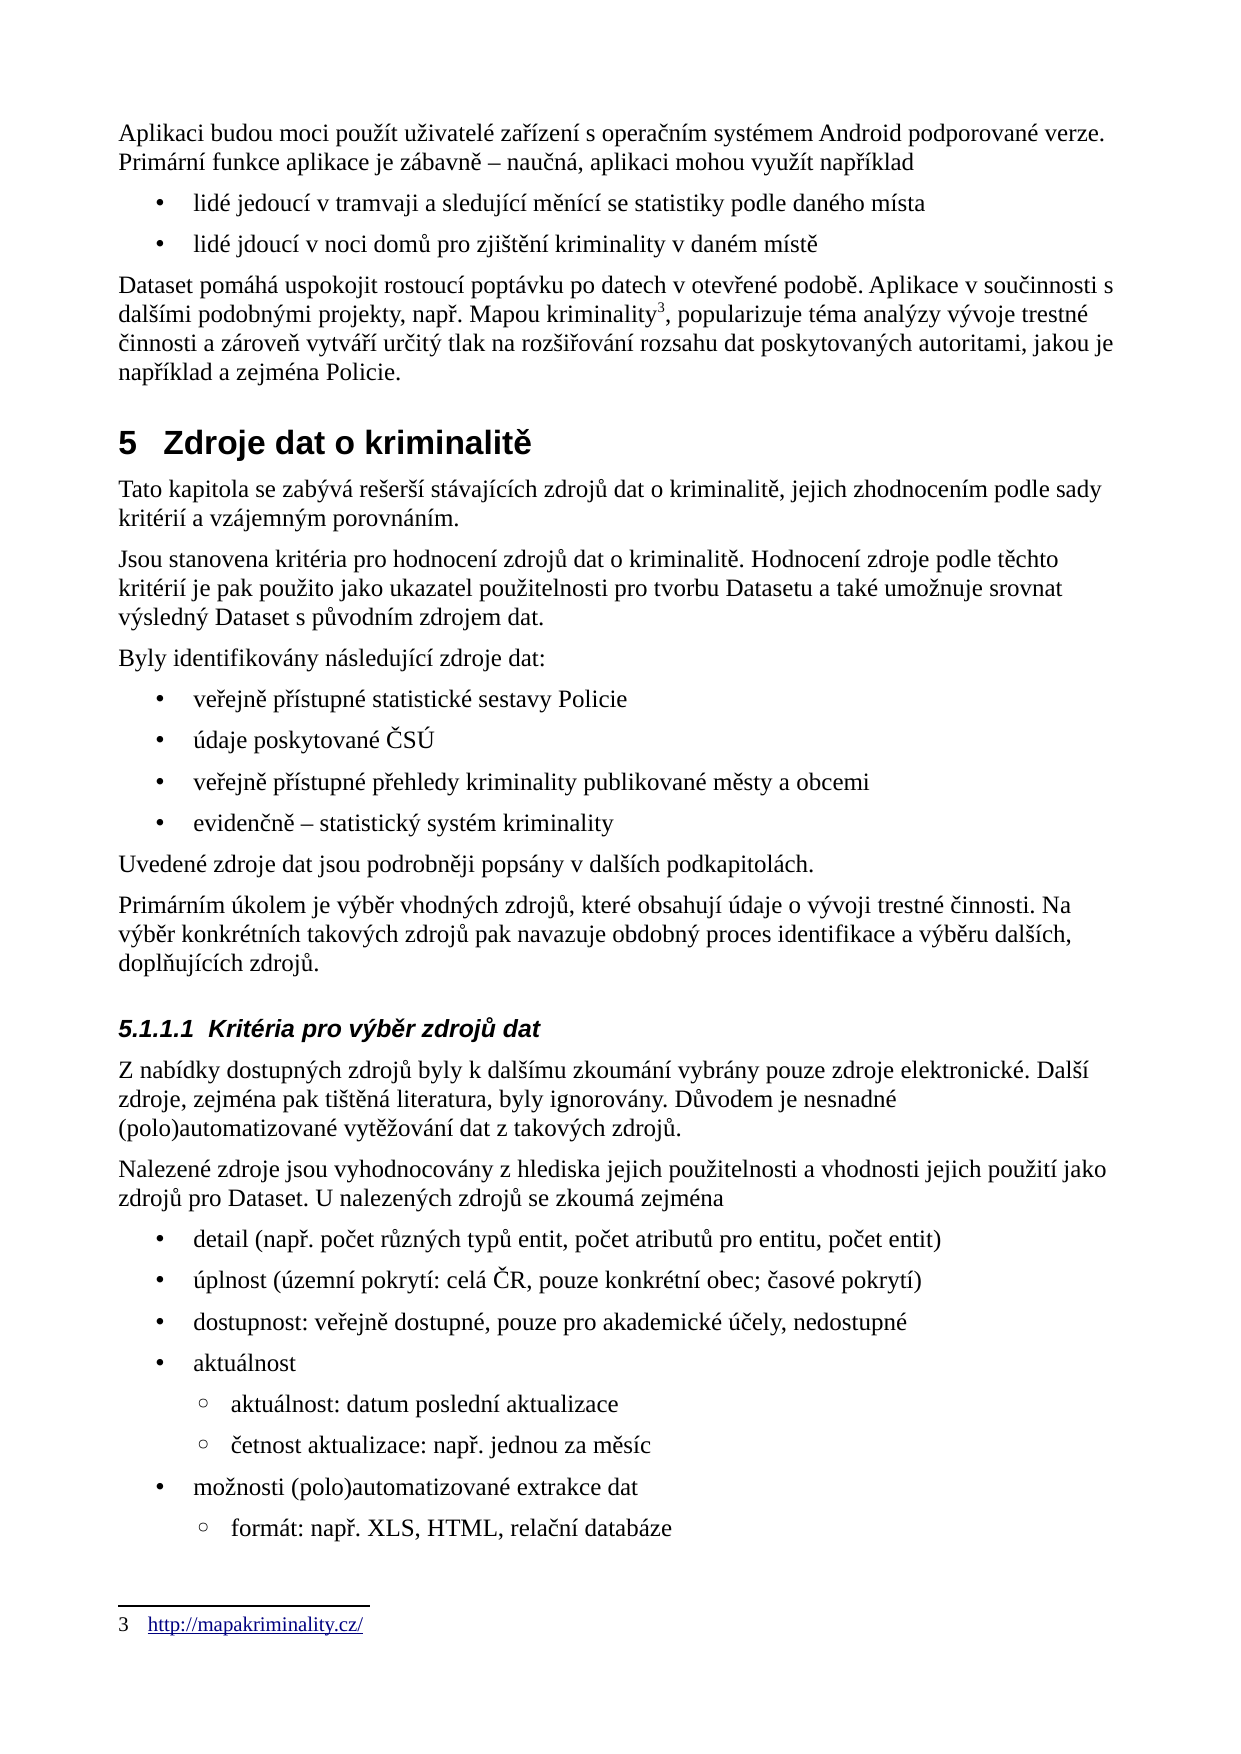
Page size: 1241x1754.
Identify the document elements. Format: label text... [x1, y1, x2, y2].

list evidenčně – statistický systém kriminality [156, 808, 1122, 837]
text Byly identifikovány následující zdroje dat: [118, 643, 1122, 672]
list aktuálnost [156, 1348, 1122, 1377]
subtitle Zdroje dat o kriminalitě [118, 423, 1122, 462]
list údaje poskytované ČSÚ [156, 726, 1122, 754]
list četnost aktualizace: např. jednou za měsíc [193, 1430, 1122, 1459]
list možnosti (polo)automatizované extrakce dat [156, 1472, 1122, 1500]
list veřejně přístupné statistické sestavy Policie [156, 684, 1122, 713]
list lidé jedoucí v tramvaji a sledující měnící se statistiky podle daného místa [156, 188, 1122, 217]
text Nalezené zdroje jsou vyhodnocovány z hlediska jejich použitelnosti a vhodnosti jejich použití jako zdrojů pro Dataset. U nalezených zdrojů se zkoumá zejména [118, 1154, 1122, 1212]
list veřejně přístupné přehledy kriminality publikované městy a obcemi [156, 767, 1122, 796]
list formát: např. XLS, HTML, relační databáze [193, 1513, 1122, 1542]
text Primárním úkolem je výběr vhodných zdrojů, které obsahují údaje o vývoji trestné činnosti. Na výběr konkrétních takových zdrojů pak navazuje obdobný proces identifikace a výběru dalších, doplňujících zdrojů. [118, 891, 1122, 977]
text Z nabídky dostupných zdrojů byly k dalšímu zkoumání vybrány pouze zdroje elektronické. Další zdroje, zejména pak tištěná literatura, byly ignorovány. Důvodem je nesnadné (polo)automatizované vytěžování dat z takových zdrojů. [118, 1055, 1122, 1142]
text Tato kapitola se zabývá rešerší stávajících zdrojů dat o kriminalitě, jejich zhodnocením podle sady kritérií a vzájemným porovnáním. [118, 474, 1122, 532]
text http://mapakriminality.cz/ [118, 1612, 1122, 1636]
subtitle Kritéria pro výběr zdrojů dat [118, 1014, 1122, 1043]
list dostupnost: veřejně dostupné, pouze pro akademické účely, nedostupné [156, 1307, 1122, 1335]
list aktuálnost: datum poslední aktualizace [193, 1389, 1122, 1418]
list úplnost (územní pokrytí: celá ČR, pouze konkrétní obec; časové pokrytí) [156, 1265, 1122, 1294]
list detail (např. počet různých typů entit, počet atributů pro entitu, počet entit) [156, 1224, 1122, 1253]
list lidé jdoucí v noci domů pro zjištění kriminality v daném místě [156, 229, 1122, 258]
text Uvedené zdroje dat jsou podrobněji popsány v dalších podkapitolách. [118, 849, 1122, 878]
text Aplikaci budou moci použít uživatelé zařízení s operačním systémem Android podporované verze. Primární funkce aplikace je zábavně – naučná, aplikaci mohou využít například [118, 118, 1122, 176]
text Jsou stanovena kritéria pro hodnocení zdrojů dat o kriminalitě. Hodnocení zdroje podle těchto kritérií je pak použito jako ukazatel použitelnosti pro tvorbu Datasetu a také umožnuje srovnat výsledný Dataset s původním zdrojem dat. [118, 544, 1122, 631]
text Dataset pomáhá uspokojit rostoucí poptávku po datech v otevřené podobě. Aplikace v součinnosti s dalšími podobnými projekty, např. Mapou kriminality, popularizuje téma analýzy vývoje trestné činnosti a zároveň vytváří určitý tlak na rozšiřování rozsahu dat poskytovaných autoritami, jakou je například a zejména Policie. [118, 271, 1122, 386]
